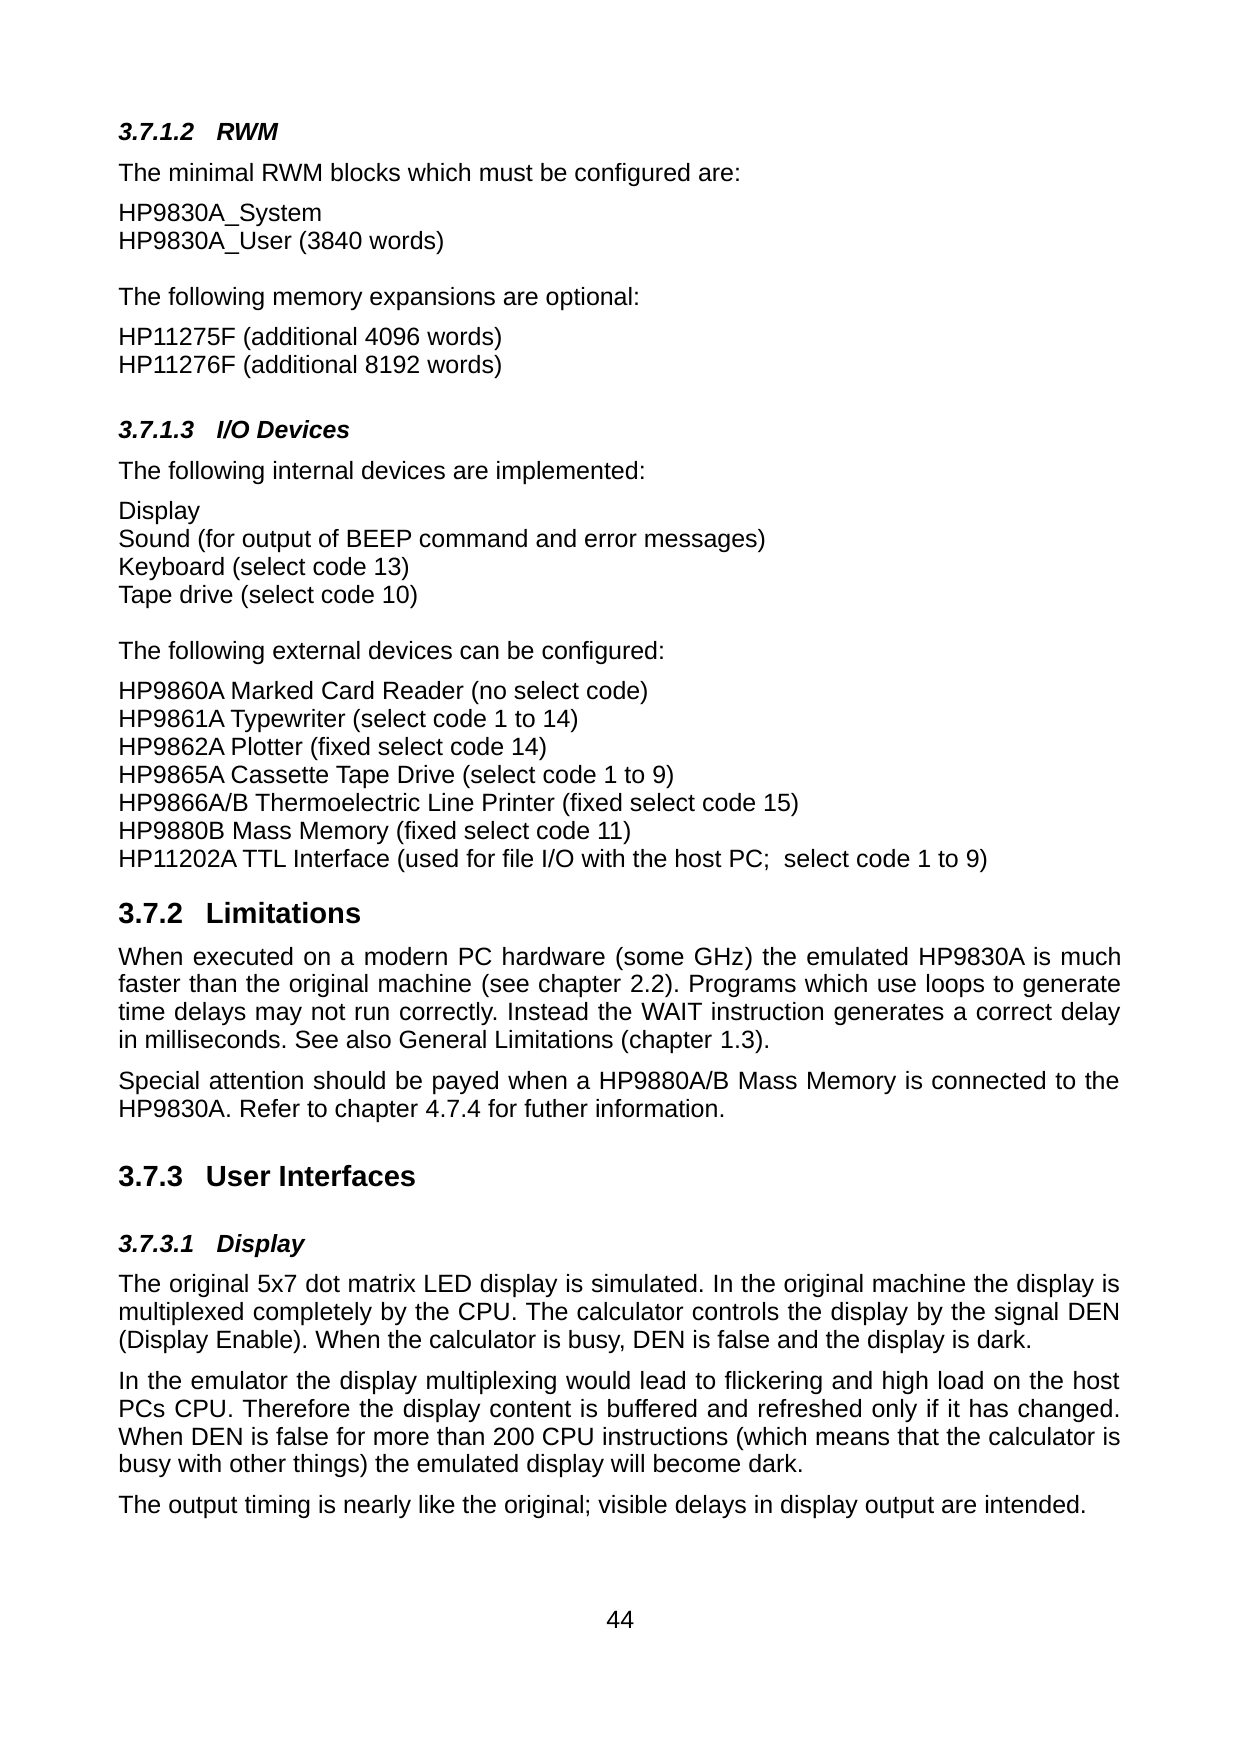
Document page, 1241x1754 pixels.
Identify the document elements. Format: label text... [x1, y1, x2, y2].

text HP9861A Typewriter (select code 1 to 14) [118, 705, 1122, 733]
text Keyboard (select code 13) [118, 553, 1122, 581]
text The original 5x7 dot matrix LED display is simulated. In the original machine the display is multiplexed completely by the CPU. The calculator controls the display by the signal DEN (Display Enable). When the calculator is busy, DEN is false and the display is dark. [118, 1270, 1122, 1354]
subtitle User Interfaces [118, 1160, 1122, 1192]
text Tape drive (select code 10) [118, 581, 1122, 608]
text HP9860A Marked Card Reader (no select code) [118, 677, 1122, 705]
text The output timing is nearly like the original; visible delays in display output are intended. [118, 1491, 1122, 1518]
text HP9830A_System HP9830A_User (3840 words) [118, 199, 1122, 254]
subtitle Limitations [118, 897, 1122, 930]
text In the emulator the display multiplexing would lead to flickering and high load on the host PCs CPU. Therefore the display content is buffered and refreshed only if it has changed. When DEN is false for more than 200 CPU instructions (which means that the calculator is busy with other things) the emulated display will become dark. [118, 1366, 1122, 1478]
text The minimal RWM blocks which must be configured are: [118, 158, 1122, 186]
text HP9865A Cassette Tape Drive (select code 1 to 9) [118, 761, 1122, 788]
text HP11275F (additional 4096 words) [118, 323, 1122, 351]
text HP9880B Mass Memory (fixed select code 11) [118, 816, 1122, 844]
text HP9862A Plotter (fixed select code 14) [118, 733, 1122, 761]
subtitle RWM [118, 118, 1122, 146]
text HP11202A TTL Interface (used for file I/O with the host PC; select code 1 to 9) [118, 844, 1122, 872]
text HP9866A/B Thermoelectric Line Printer (fixed select code 15) [118, 788, 1122, 816]
text The following memory expansions are optional: [118, 282, 1122, 310]
text The following internal devices are implemented: [118, 456, 1122, 484]
subtitle I/O Devices [118, 416, 1122, 444]
subtitle Display [118, 1230, 1122, 1258]
text Special attention should be payed when a HP9880A/B Mass Memory is connected to the HP9830A. Refer to chapter 4.7.4 for futher information. [118, 1067, 1122, 1122]
text Display [118, 497, 1122, 525]
text HP11276F (additional 8192 words) [118, 351, 1122, 379]
text The following external devices can be configured: [118, 636, 1122, 664]
text When executed on a modern PC hardware (some GHz) the emulated HP9830A is much faster than the original machine (see chapter 2.2). Programs which use loops to generate time delays may not run correctly. Instead the WAIT instruction generates a correct delay in milliseconds. See also General Limitations (chapter 1.3). [118, 942, 1122, 1054]
text Sound (for output of BEEP command and error messages) [118, 525, 1122, 553]
